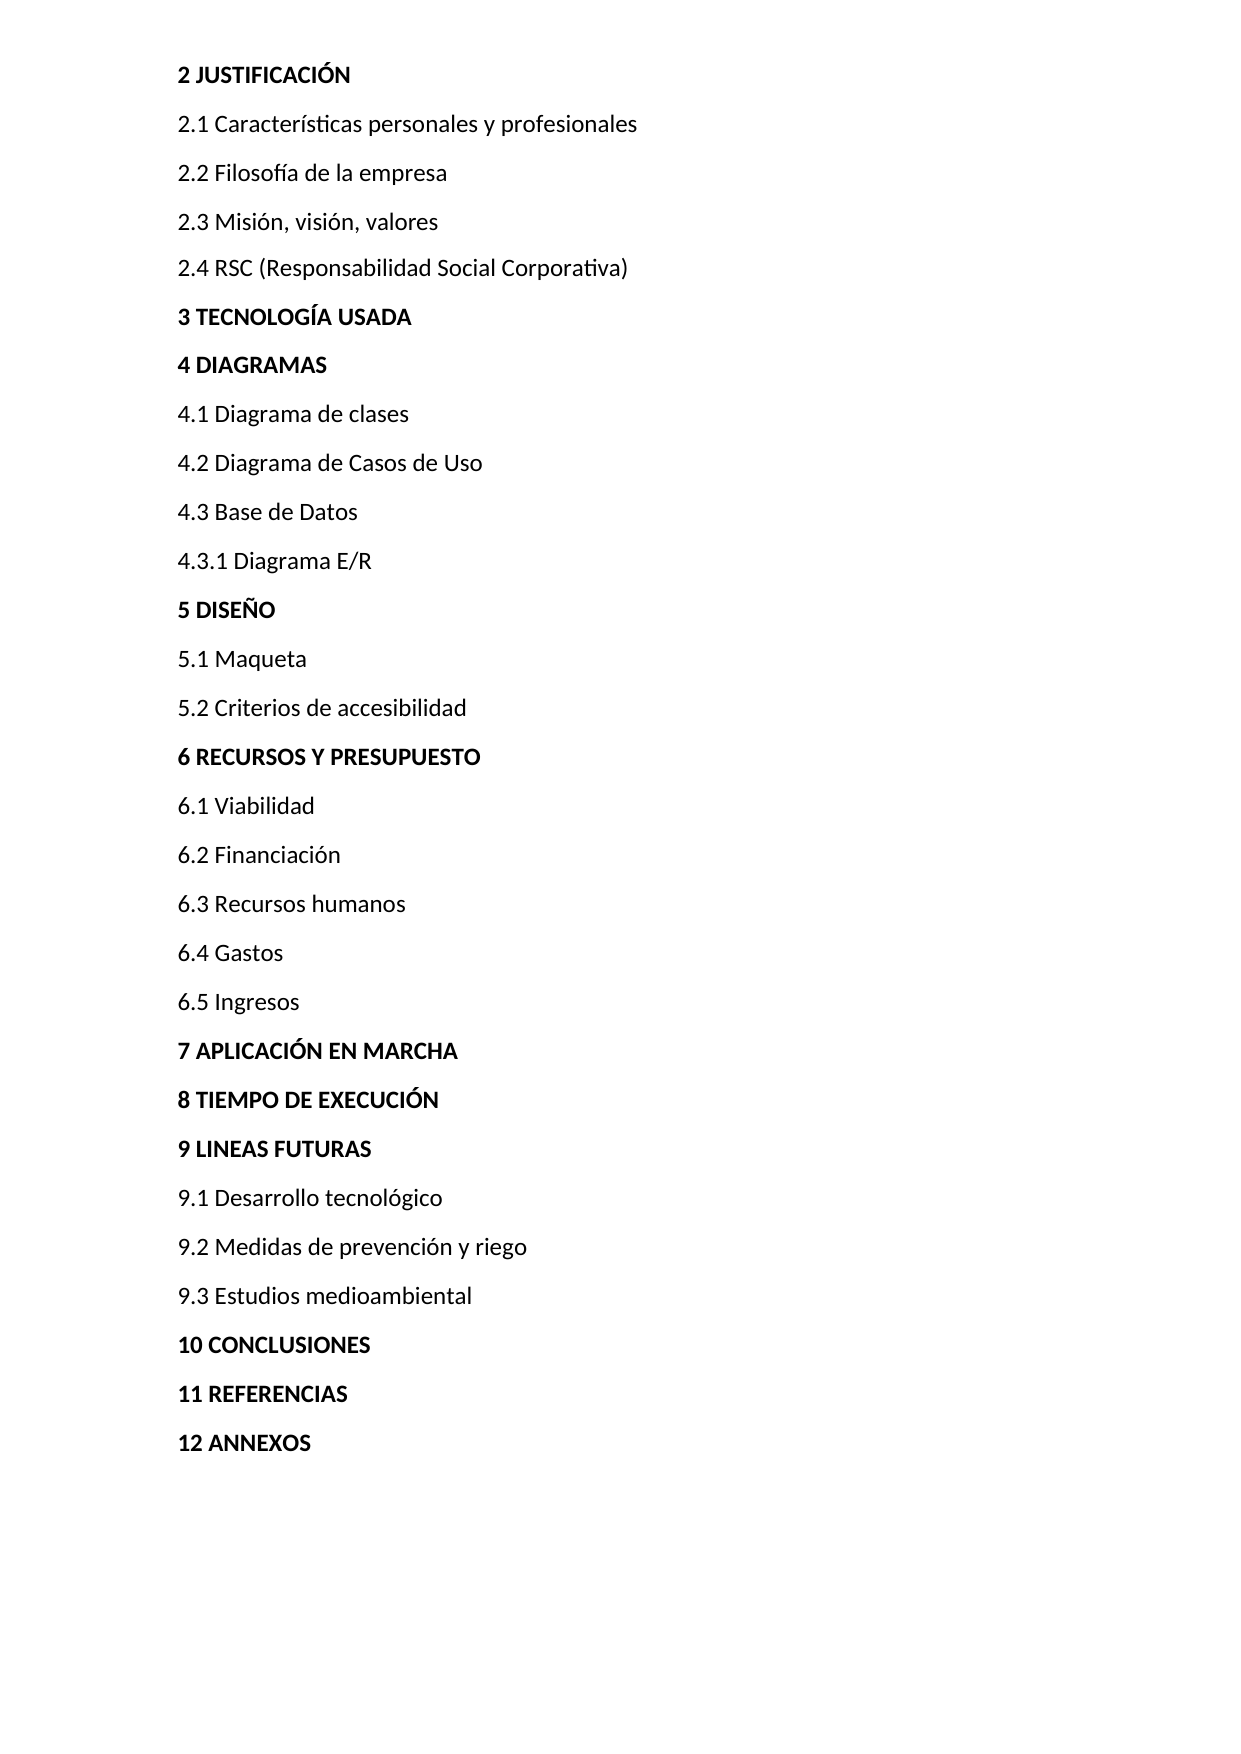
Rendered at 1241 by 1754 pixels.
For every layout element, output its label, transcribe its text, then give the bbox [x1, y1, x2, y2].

text 4.1 Diagrama de clases [177, 398, 1093, 429]
text 9.1 Desarrollo tecnológico [177, 1182, 1093, 1212]
text 9 LINEAS FUTURAS [177, 1133, 1093, 1163]
text 6.1 Viabilidad [177, 790, 1093, 821]
text 2 JUSTIFICACIÓN [177, 59, 1093, 89]
text 6.2 Financiación [177, 839, 1093, 870]
text 4 DIAGRAMAS [177, 349, 1093, 380]
text 10 CONCLUSIONES [177, 1329, 1093, 1359]
text 6.5 Ingresos [177, 986, 1093, 1017]
text 4.3.1 Diagrama E/R [177, 545, 1093, 576]
text 4.2 Diagrama de Casos de Uso [177, 447, 1093, 478]
text 5.1 Maqueta [177, 643, 1093, 674]
text 2.2 Filosofía de la empresa [177, 157, 1093, 187]
text 9.3 Estudios medioambiental [177, 1280, 1093, 1310]
text 11 REFERENCIAS [177, 1378, 1093, 1408]
text 2.3 Misión, visión, valores [177, 206, 1093, 236]
text 5 DISEÑO [177, 594, 1093, 625]
text 2.1 Características personales y profesionales [177, 108, 1093, 138]
text 6 RECURSOS Y PRESUPUESTO [177, 741, 1093, 772]
text 6.3 Recursos humanos [177, 888, 1093, 919]
text 9.2 Medidas de prevención y riego [177, 1231, 1093, 1261]
text 12 ANNEXOS [177, 1427, 1093, 1457]
text 8 TIEMPO DE EXECUCIÓN [177, 1084, 1093, 1114]
text 6.4 Gastos [177, 937, 1093, 968]
text 5.2 Criterios de accesibilidad [177, 692, 1093, 723]
text 4.3 Base de Datos [177, 496, 1093, 527]
text 2.4 RSC (Responsabilidad Social Corporativa) [177, 252, 1093, 282]
text 3 TECNOLOGÍA USADA [177, 301, 1093, 331]
text 7 APLICACIÓN EN MARCHA [177, 1035, 1093, 1066]
